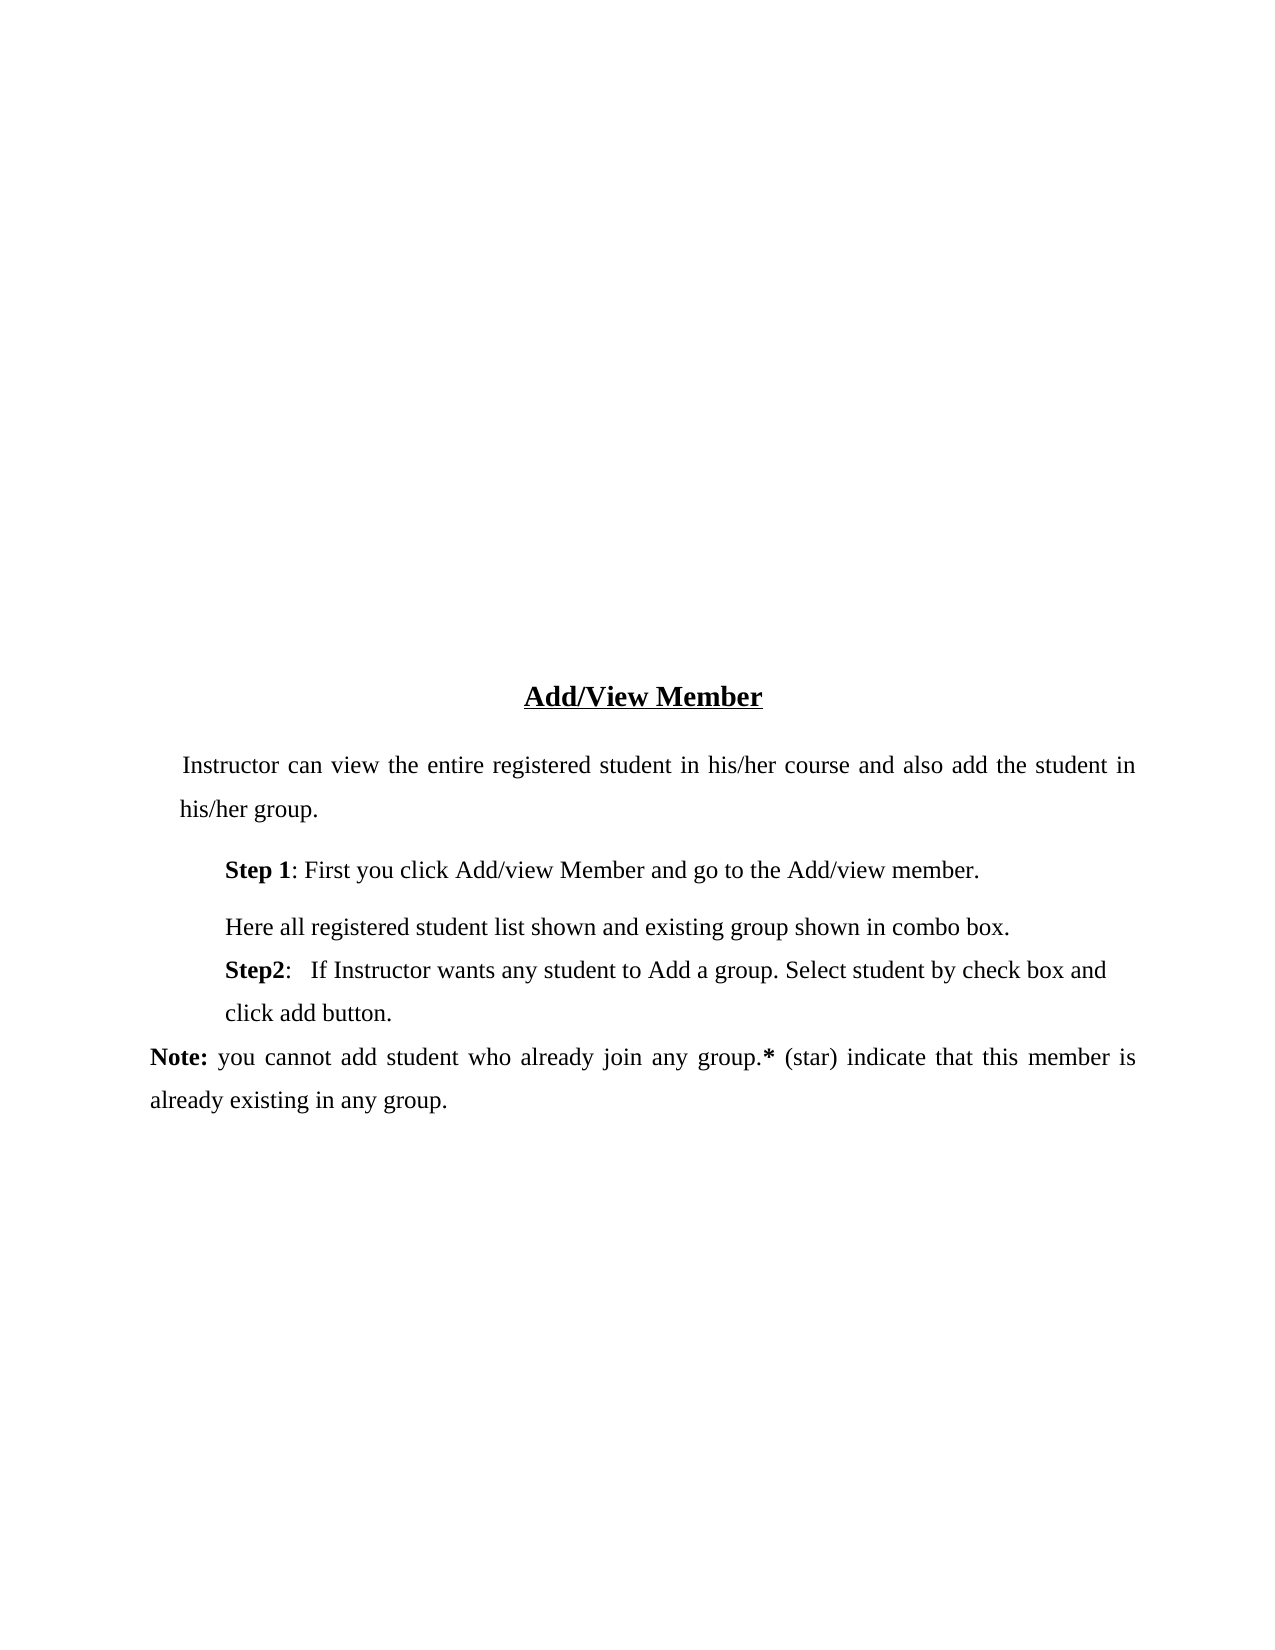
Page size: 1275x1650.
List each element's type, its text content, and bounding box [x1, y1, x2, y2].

text Here all registered student list shown and existing group shown in combo box. [150, 912, 1136, 941]
text Note: you cannot add student who already join any group.* (star) indicate that this member is already existing in any group. [150, 1042, 1136, 1113]
text Add/View Member [150, 679, 1136, 712]
text Instructor can view the entire registered student in his/her course and also add the student in his/her group. [150, 751, 1136, 822]
text Step 1: First you click Add/view Member and go to the Add/view member. [150, 855, 1136, 883]
text Step2: If Instructor wants any student to Add a group. Select student by check box and click add button. [225, 955, 1136, 1027]
